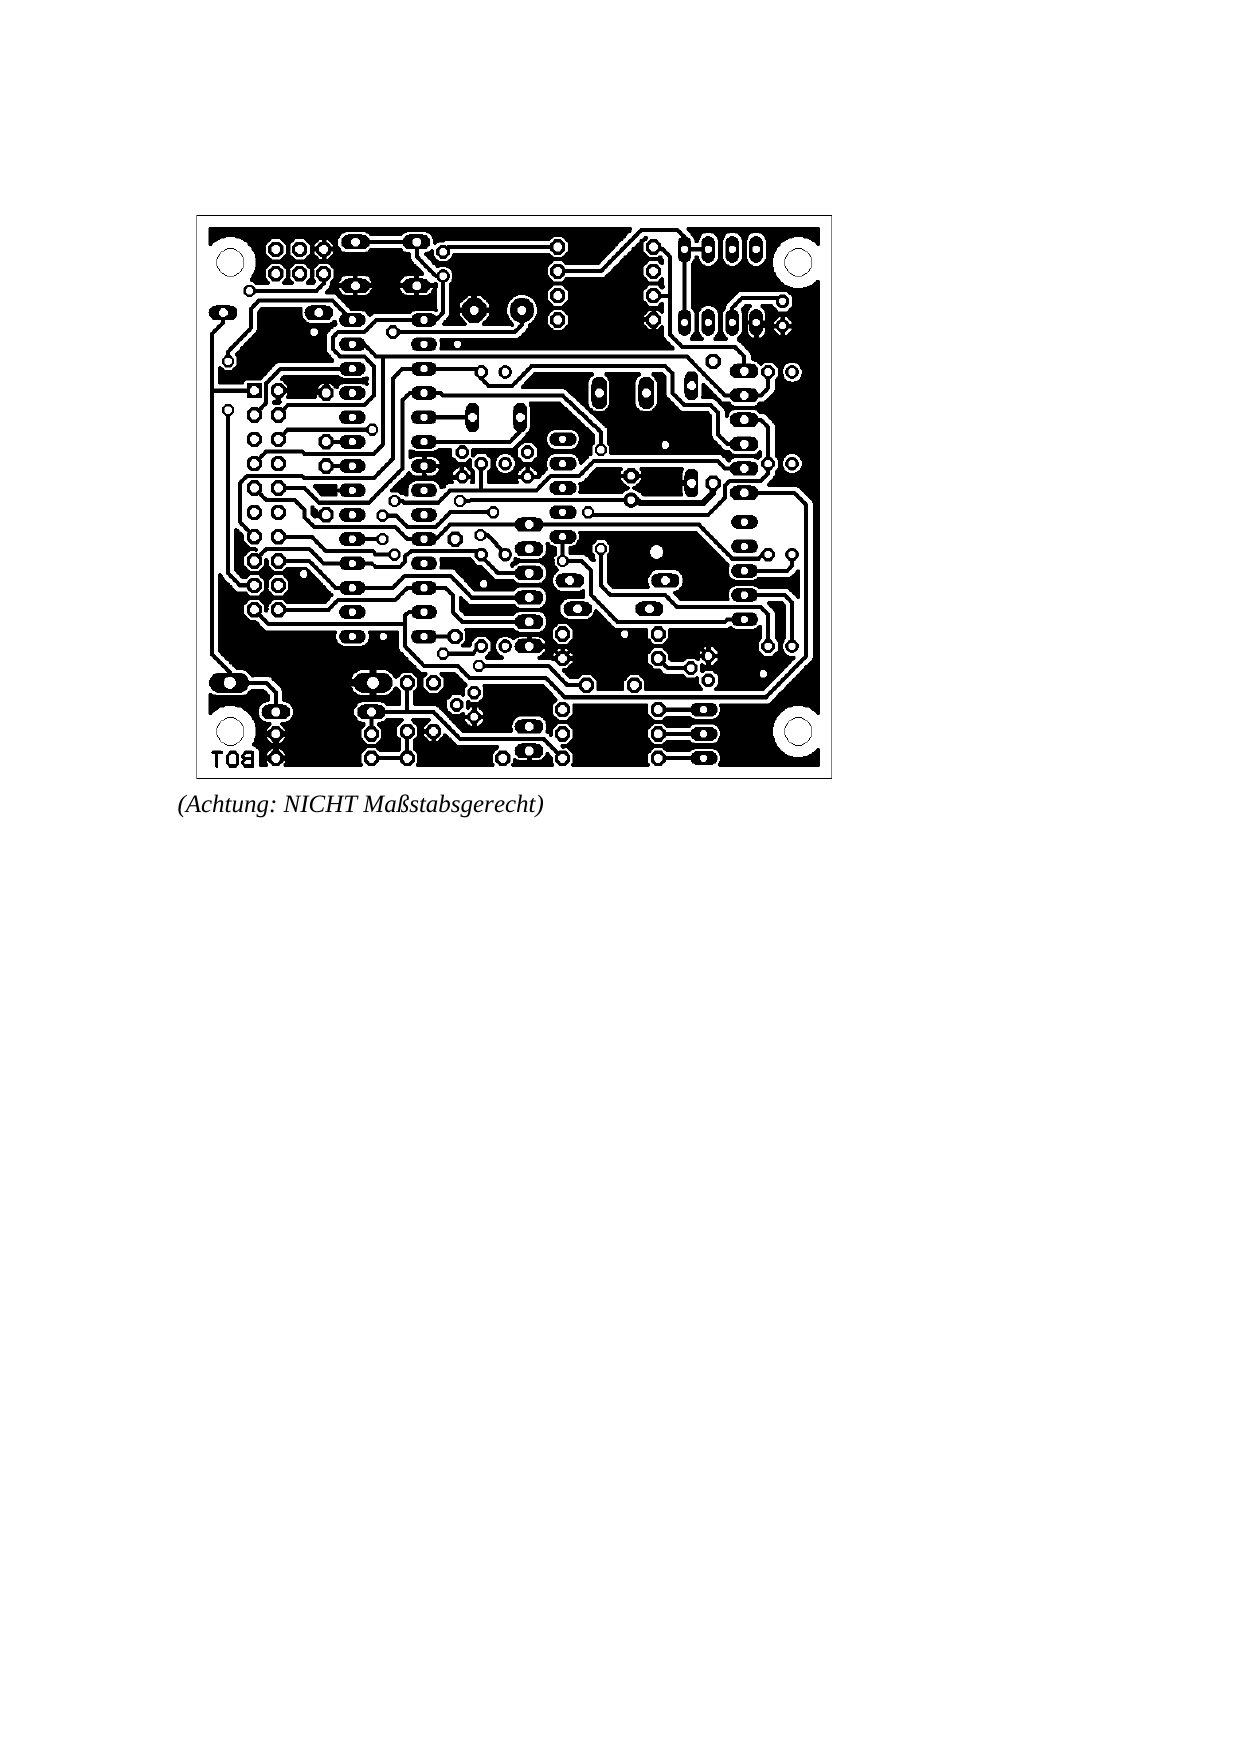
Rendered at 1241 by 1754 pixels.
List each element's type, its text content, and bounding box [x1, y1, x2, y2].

picture [193, 209, 835, 781]
text (Achtung: NICHT Maßstabsgerecht) [177, 789, 1122, 818]
